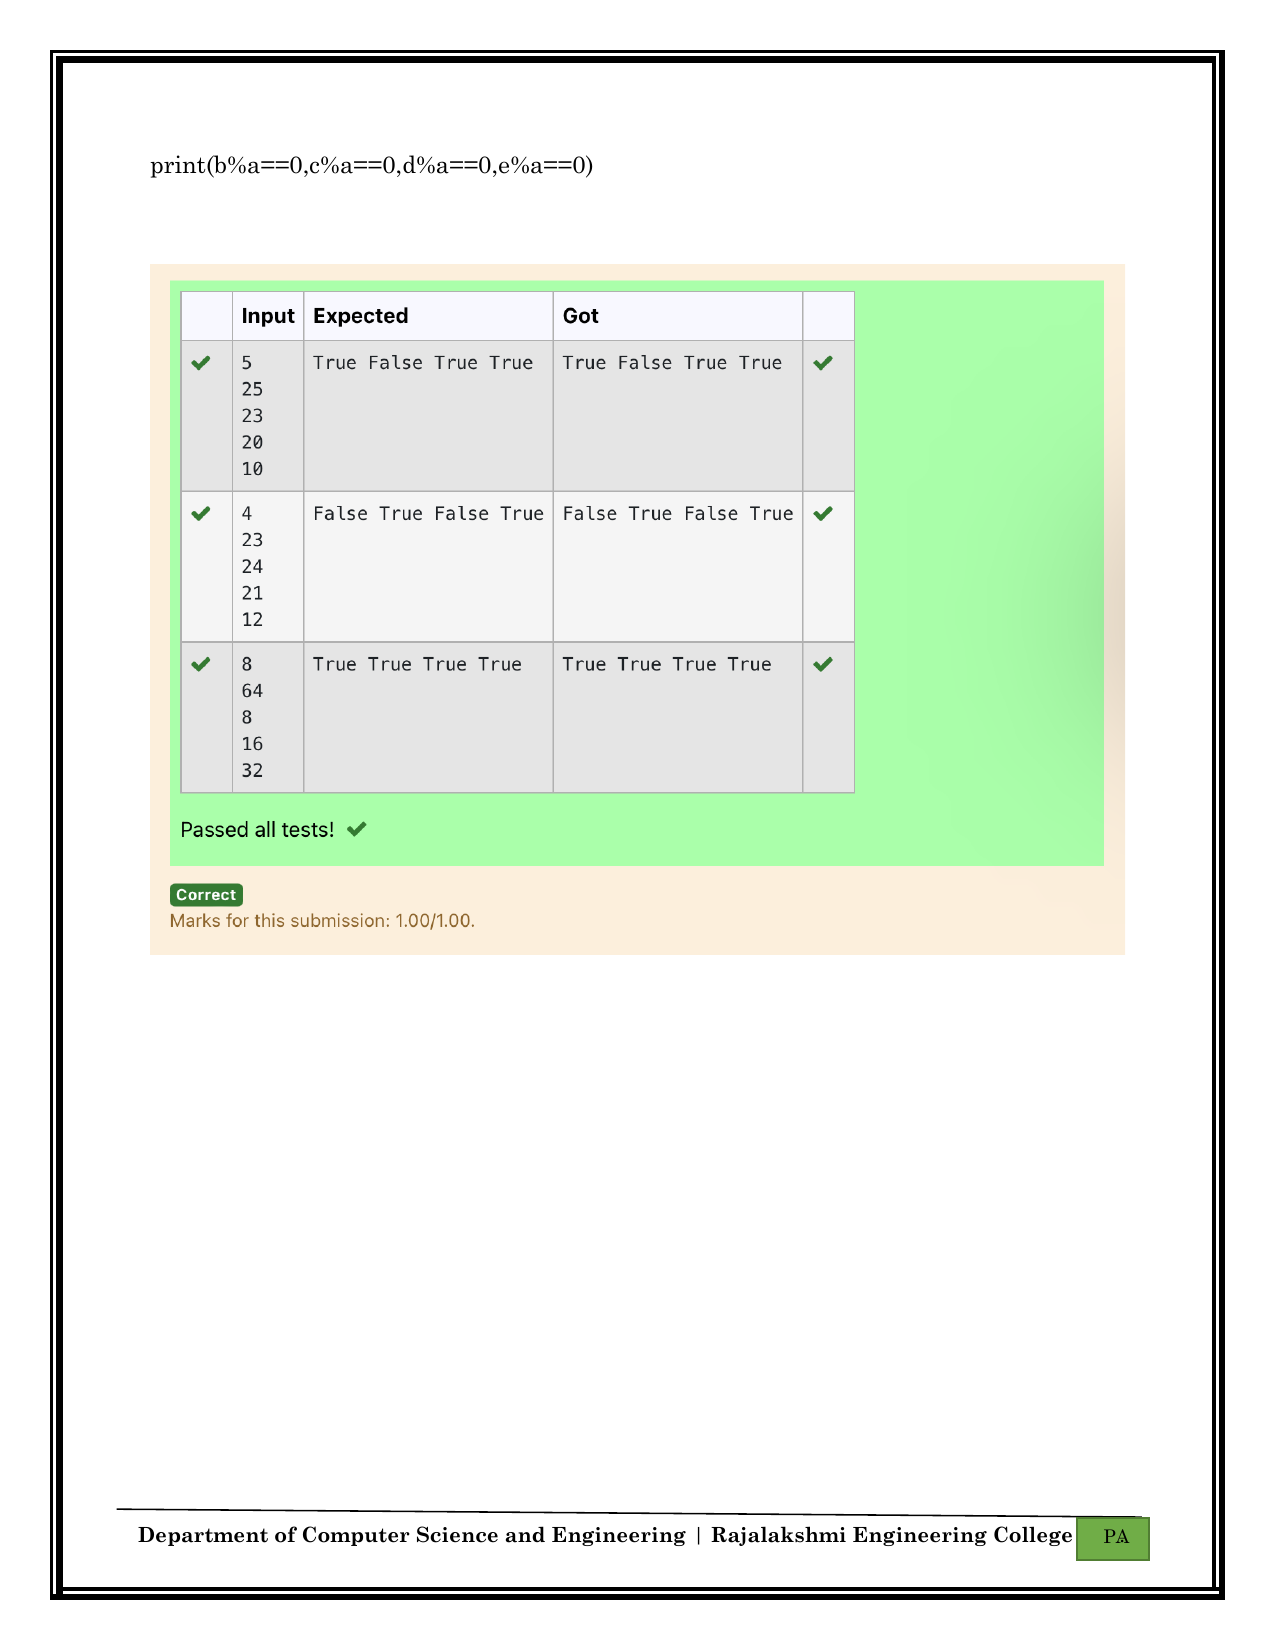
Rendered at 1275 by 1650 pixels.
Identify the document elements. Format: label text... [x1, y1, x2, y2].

text print(b%a==0,c%a==0,d%a==0,e%a==0) [150, 150, 1125, 179]
picture [150, 264, 1125, 955]
